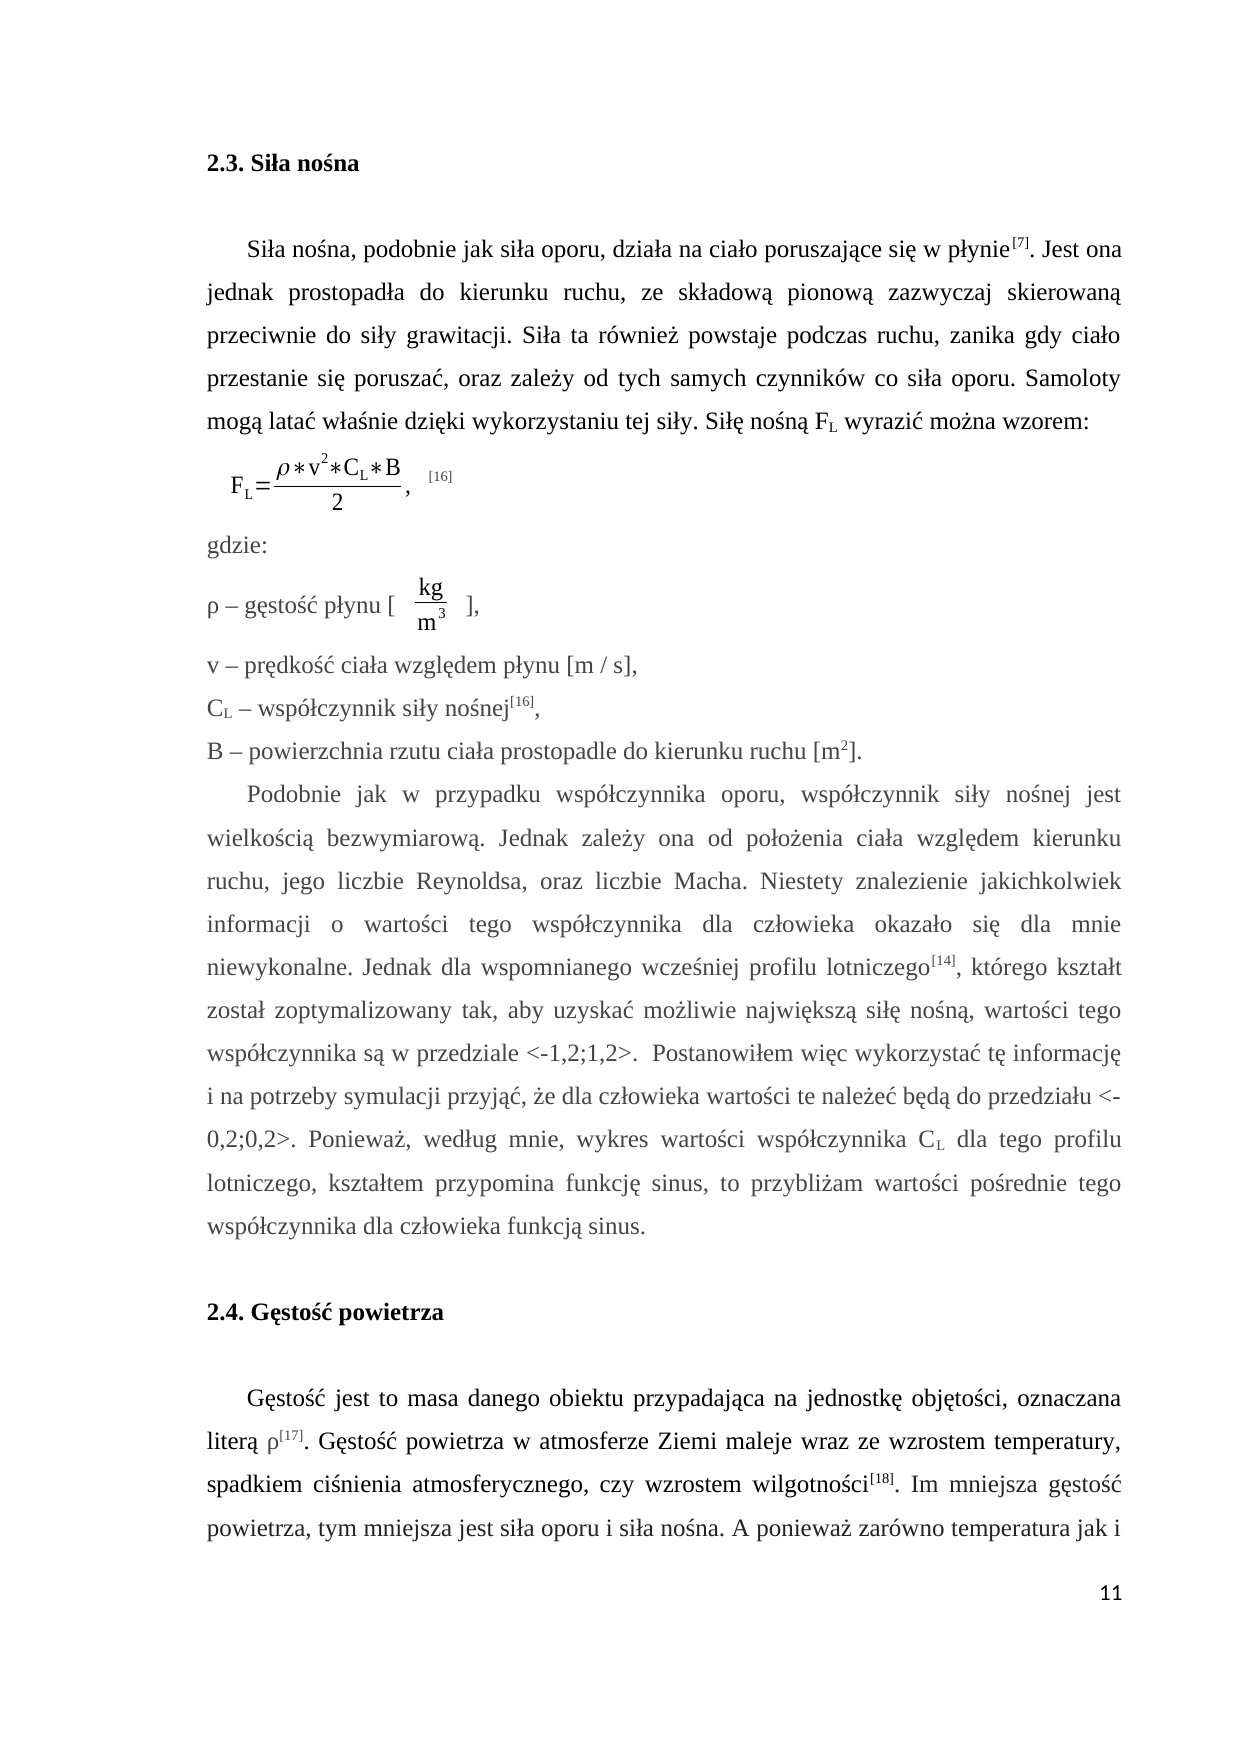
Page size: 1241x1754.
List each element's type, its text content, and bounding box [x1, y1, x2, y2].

text CL – współczynnik siły nośnej[16], [207, 693, 1122, 722]
text B – powierzchnia rzutu ciała prostopadle do kierunku ruchu [m2]. [207, 736, 1122, 765]
text Siła nośna, podobnie jak siła oporu, działa na ciało poruszające się w płynie[7]. Jest ona jednak prostopadła do kierunku ruchu, ze składową pionową zazwyczaj skierowaną przeciwnie do siły grawitacji. Siła ta również powstaje podczas ruchu, zanika gdy ciało przestanie się poruszać, oraz zależy od tych samych czynników co siła oporu. Samoloty mogą latać właśnie dzięki wykorzystaniu tej siły. Siłę nośną FL wyrazić można wzorem: [207, 234, 1122, 435]
text ρ – gęstość płynu [], [207, 573, 1122, 636]
text 2.4. Gęstość powietrza [207, 1297, 1122, 1326]
text [16] [207, 449, 1122, 516]
text v – prędkość ciała względem płynu [m / s], [207, 650, 1122, 679]
text 2.3. Siła nośna [207, 148, 1122, 176]
text Podobnie jak w przypadku współczynnika oporu, współczynnik siły nośnej jest wielkością bezwymiarową. Jednak zależy ona od położenia ciała względem kierunku ruchu, jego liczbie Reynoldsa, oraz liczbie Macha. Niestety znalezienie jakichkolwiek informacji o wartości tego współczynnika dla człowieka okazało się dla mnie niewykonalne. Jednak dla wspomnianego wcześniej profilu lotniczego[14], którego kształt został zoptymalizowany tak, aby uzyskać możliwie największą siłę nośną, wartości tego współczynnika są w przedziale <-1,2;1,2>. Postanowiłem więc wykorzystać tę informację i na potrzeby symulacji przyjąć, że dla człowieka wartości te należeć będą do przedziału <-0,2;0,2>. Ponieważ, według mnie, wykres wartości współczynnika CL dla tego profilu lotniczego, kształtem przypomina funkcję sinus, to przybliżam wartości pośrednie tego współczynnika dla człowieka funkcją sinus. [207, 779, 1122, 1239]
text Gęstość jest to masa danego obiektu przypadająca na jednostkę objętości, oznaczana literą ρ[17]. Gęstość powietrza w atmosferze Ziemi maleje wraz ze wzrostem temperatury, spadkiem ciśnienia atmosferycznego, czy wzrostem wilgotności[18]. Im mniejsza gęstość powietrza, tym mniejsza jest siła oporu i siła nośna. A ponieważ zarówno temperatura jak i [207, 1383, 1122, 1541]
text gdzie: [207, 530, 1122, 559]
